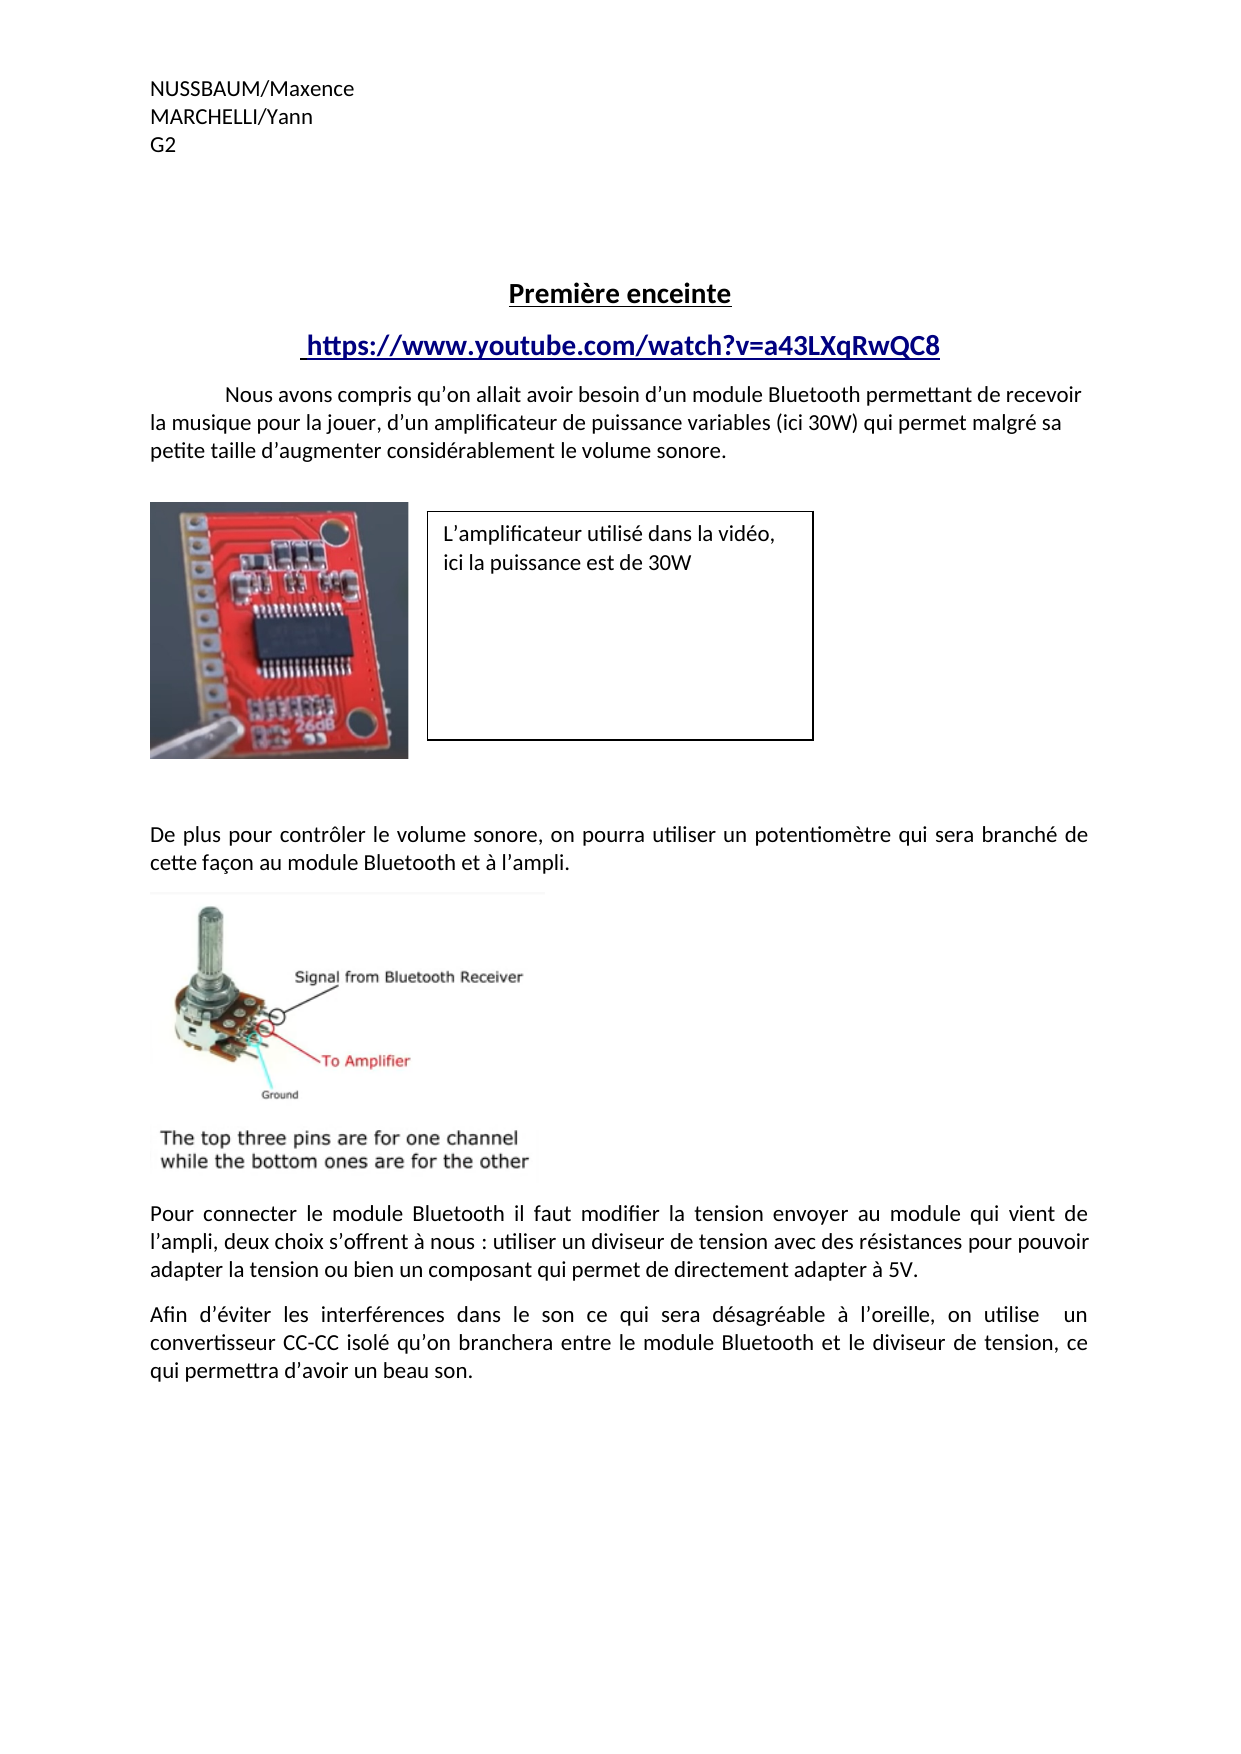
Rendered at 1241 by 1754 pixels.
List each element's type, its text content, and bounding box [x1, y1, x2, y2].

text Première enceinte [150, 275, 1090, 311]
text Afin d’éviter les interférences dans le son ce qui sera désagréable à l’oreille, on utilise un convertisseur CC-CC isolé qu’on branchera entre le module Bluetooth et le diviseur de tension, ce qui permettra d’avoir un beau son. [150, 1300, 1090, 1384]
text Pour connecter le module Bluetooth il faut modifier la tension envoyer au module qui vient de l’ampli, deux choix s’offrent à nous : utiliser un diviseur de tension avec des résistances pour pouvoir adapter la tension ou bien un composant qui permet de directement adapter à 5V. [150, 1199, 1090, 1283]
text De plus pour contrôler le volume sonore, on pourra utiliser un potentiomètre qui sera branché de cette façon au module Bluetooth et à l’ampli. [150, 820, 1090, 876]
text https://www.youtube.com/watch?v=a43LXqRwQC8 [150, 327, 1090, 363]
text L’amplificateur utilisé dans la vidéo, ici la puissance est de 30W [443, 519, 797, 576]
text Nous avons compris qu’on allait avoir besoin d’un module Bluetooth permettant de recevoir la musique pour la jouer, d’un amplificateur de puissance variables (ici 30W) qui permet malgré sa petite taille d’augmenter considérablement le volume sonore. [150, 380, 1090, 464]
